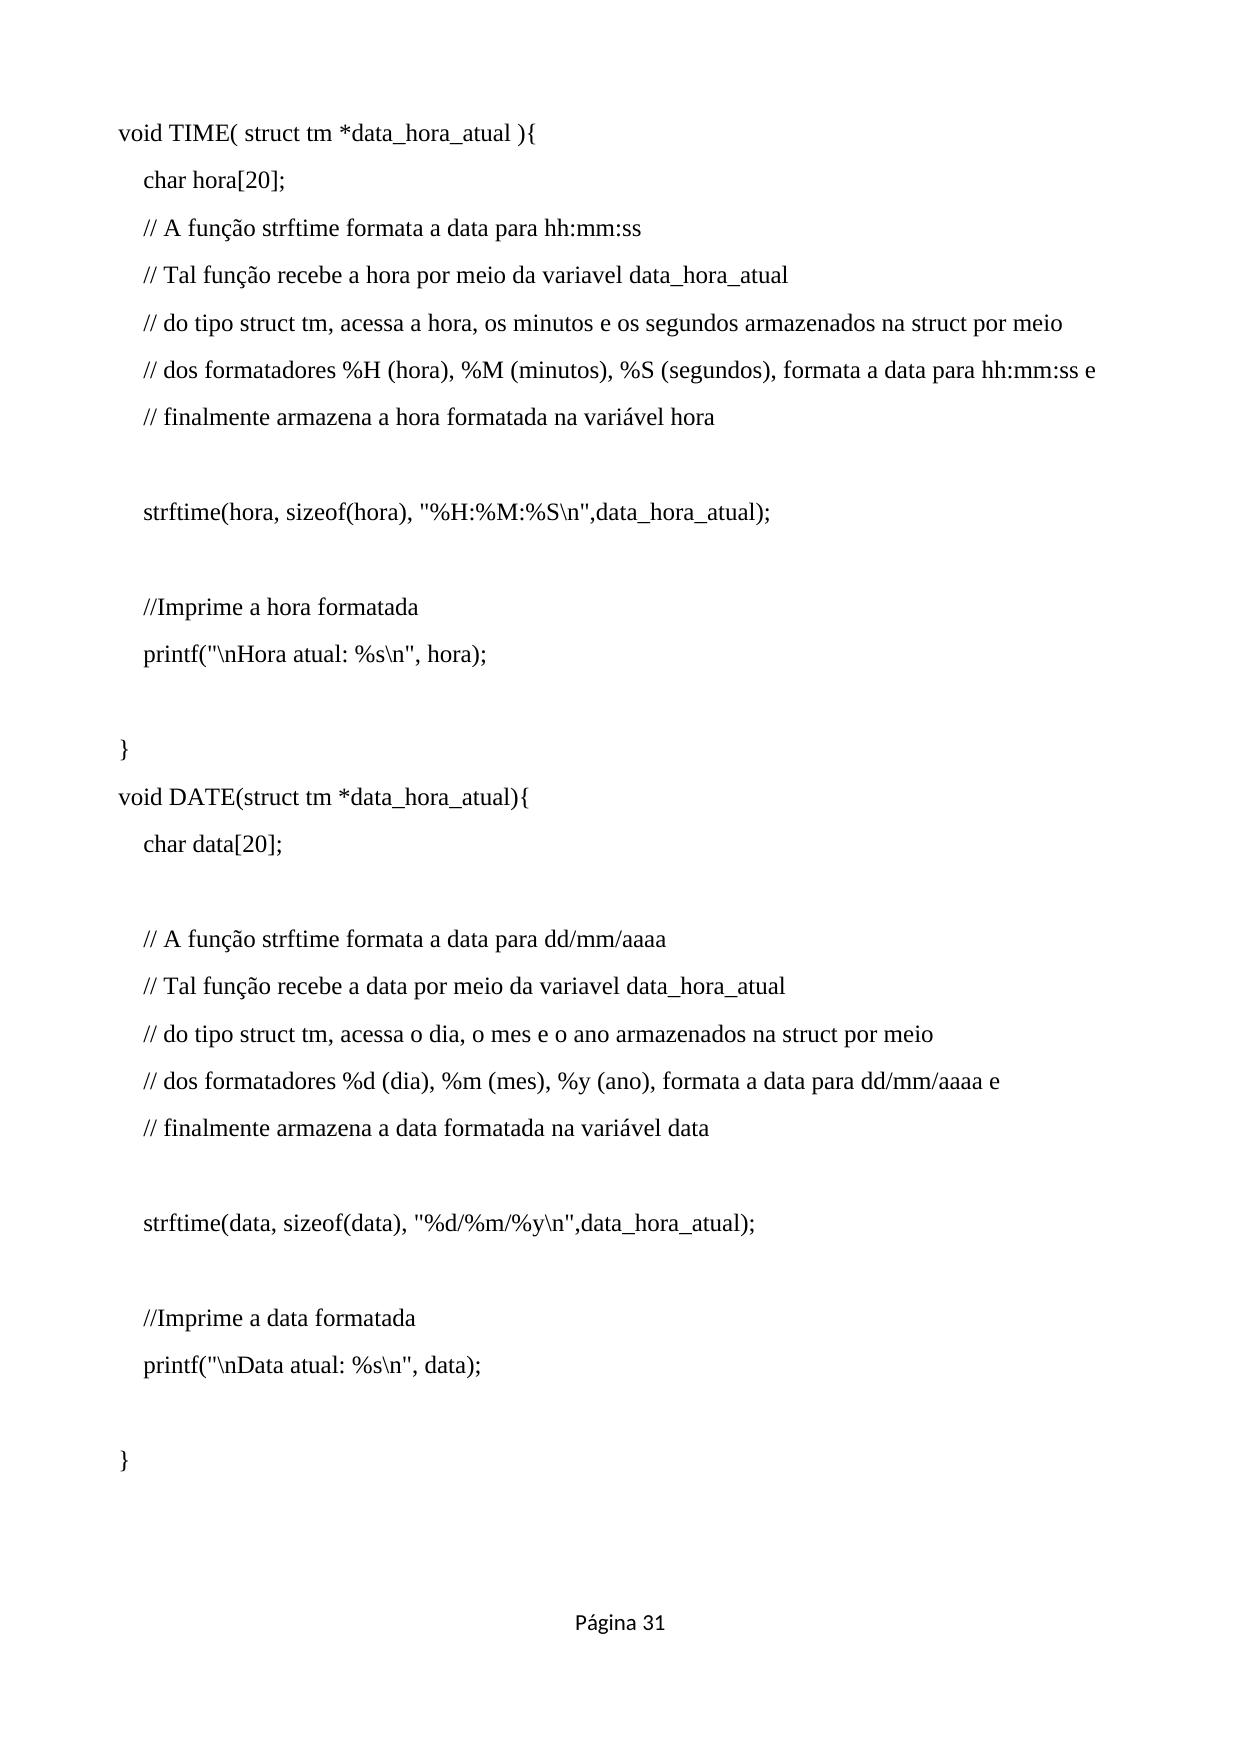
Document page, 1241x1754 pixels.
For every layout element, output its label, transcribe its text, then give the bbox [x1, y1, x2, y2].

text char hora[20]; [118, 166, 1122, 194]
text printf("\nData atual: %s\n", data); [118, 1350, 1122, 1379]
text char data[20]; [118, 829, 1122, 858]
text printf("\nHora atual: %s\n", hora); [118, 639, 1122, 668]
text } [118, 734, 1122, 763]
text } [118, 1445, 1122, 1474]
text // Tal função recebe a hora por meio da variavel data_hora_atual [118, 260, 1122, 289]
text // do tipo struct tm, acessa o dia, o mes e o ano armazenados na struct por meio [118, 1019, 1122, 1047]
text void DATE(struct tm *data_hora_atual){ [118, 782, 1122, 810]
text // finalmente armazena a data formatada na variável data [118, 1113, 1122, 1142]
text //Imprime a hora formatada [118, 592, 1122, 621]
text //Imprime a data formatada [118, 1303, 1122, 1332]
text strftime(hora, sizeof(hora), "%H:%M:%S\n",data_hora_atual); [118, 497, 1122, 526]
text // A função strftime formata a data para dd/mm/aaaa [118, 924, 1122, 953]
text strftime(data, sizeof(data), "%d/%m/%y\n",data_hora_atual); [118, 1208, 1122, 1237]
text // dos formatadores %H (hora), %M (minutos), %S (segundos), formata a data para hh:mm:ss e [118, 355, 1122, 384]
text // finalmente armazena a hora formatada na variável hora [118, 402, 1122, 431]
text // A função strftime formata a data para hh:mm:ss [118, 213, 1122, 242]
text // dos formatadores %d (dia), %m (mes), %y (ano), formata a data para dd/mm/aaaa e [118, 1066, 1122, 1095]
text void TIME( struct tm *data_hora_atual ){ [118, 118, 1122, 147]
text // Tal função recebe a data por meio da variavel data_hora_atual [118, 971, 1122, 1000]
text // do tipo struct tm, acessa a hora, os minutos e os segundos armazenados na struct por meio [118, 308, 1122, 336]
